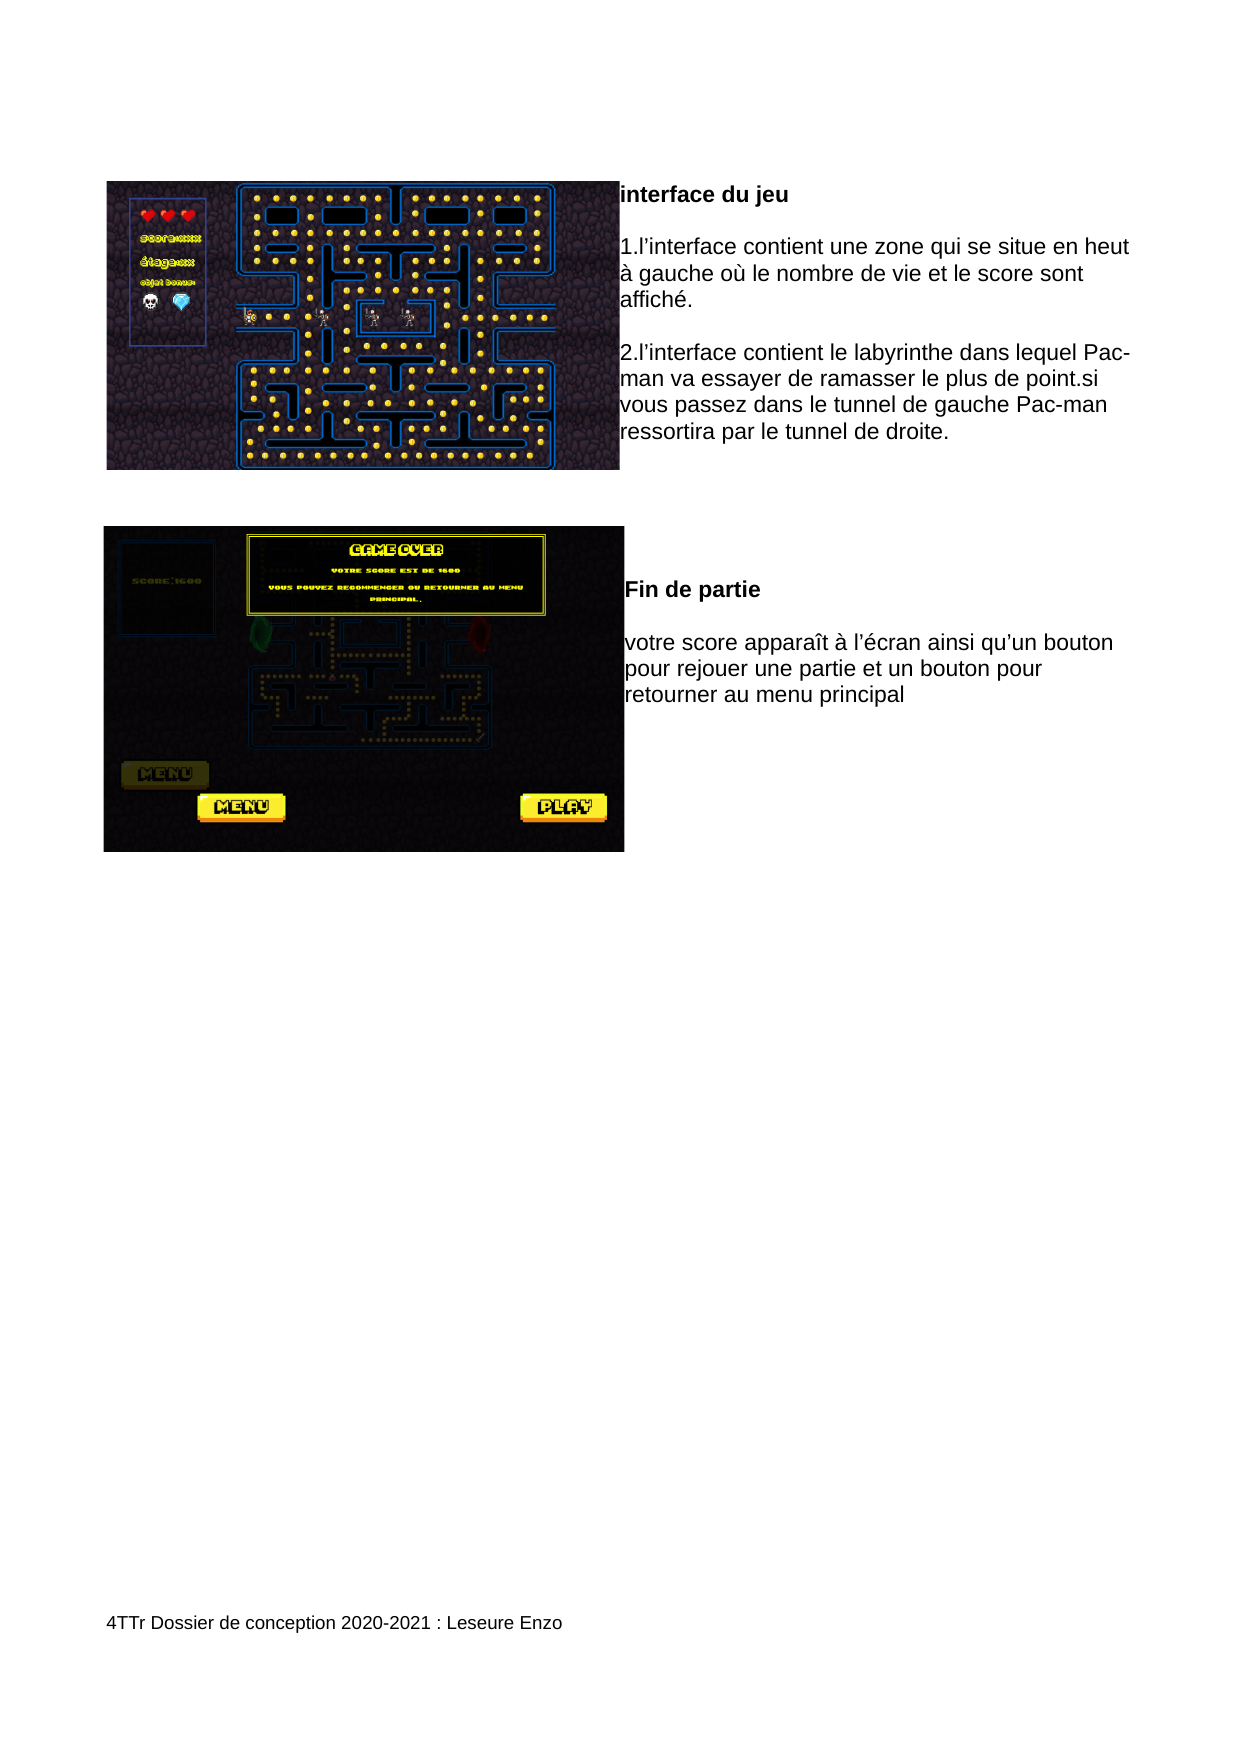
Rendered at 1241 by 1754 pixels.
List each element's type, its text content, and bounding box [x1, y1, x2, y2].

picture [103, 526, 625, 852]
picture [106, 181, 620, 470]
text Fin de partie [625, 576, 1134, 602]
text votre score apparaît à l’écran ainsi qu’un bouton pour rejouer une partie et un bouton pour retourner au menu principal [625, 602, 1134, 708]
text interface du jeu [620, 181, 1134, 207]
text 1.l’interface contient une zone qui se situe en heut à gauche où le nombre de vie et le score sont affiché. 2.l’interface contient le labyrinthe dans lequel Pac-man va essayer de ramasser le plus de point.si vous passez dans le tunnel de gauche Pac-man ressortira par le tunnel de droite. [620, 233, 1134, 470]
